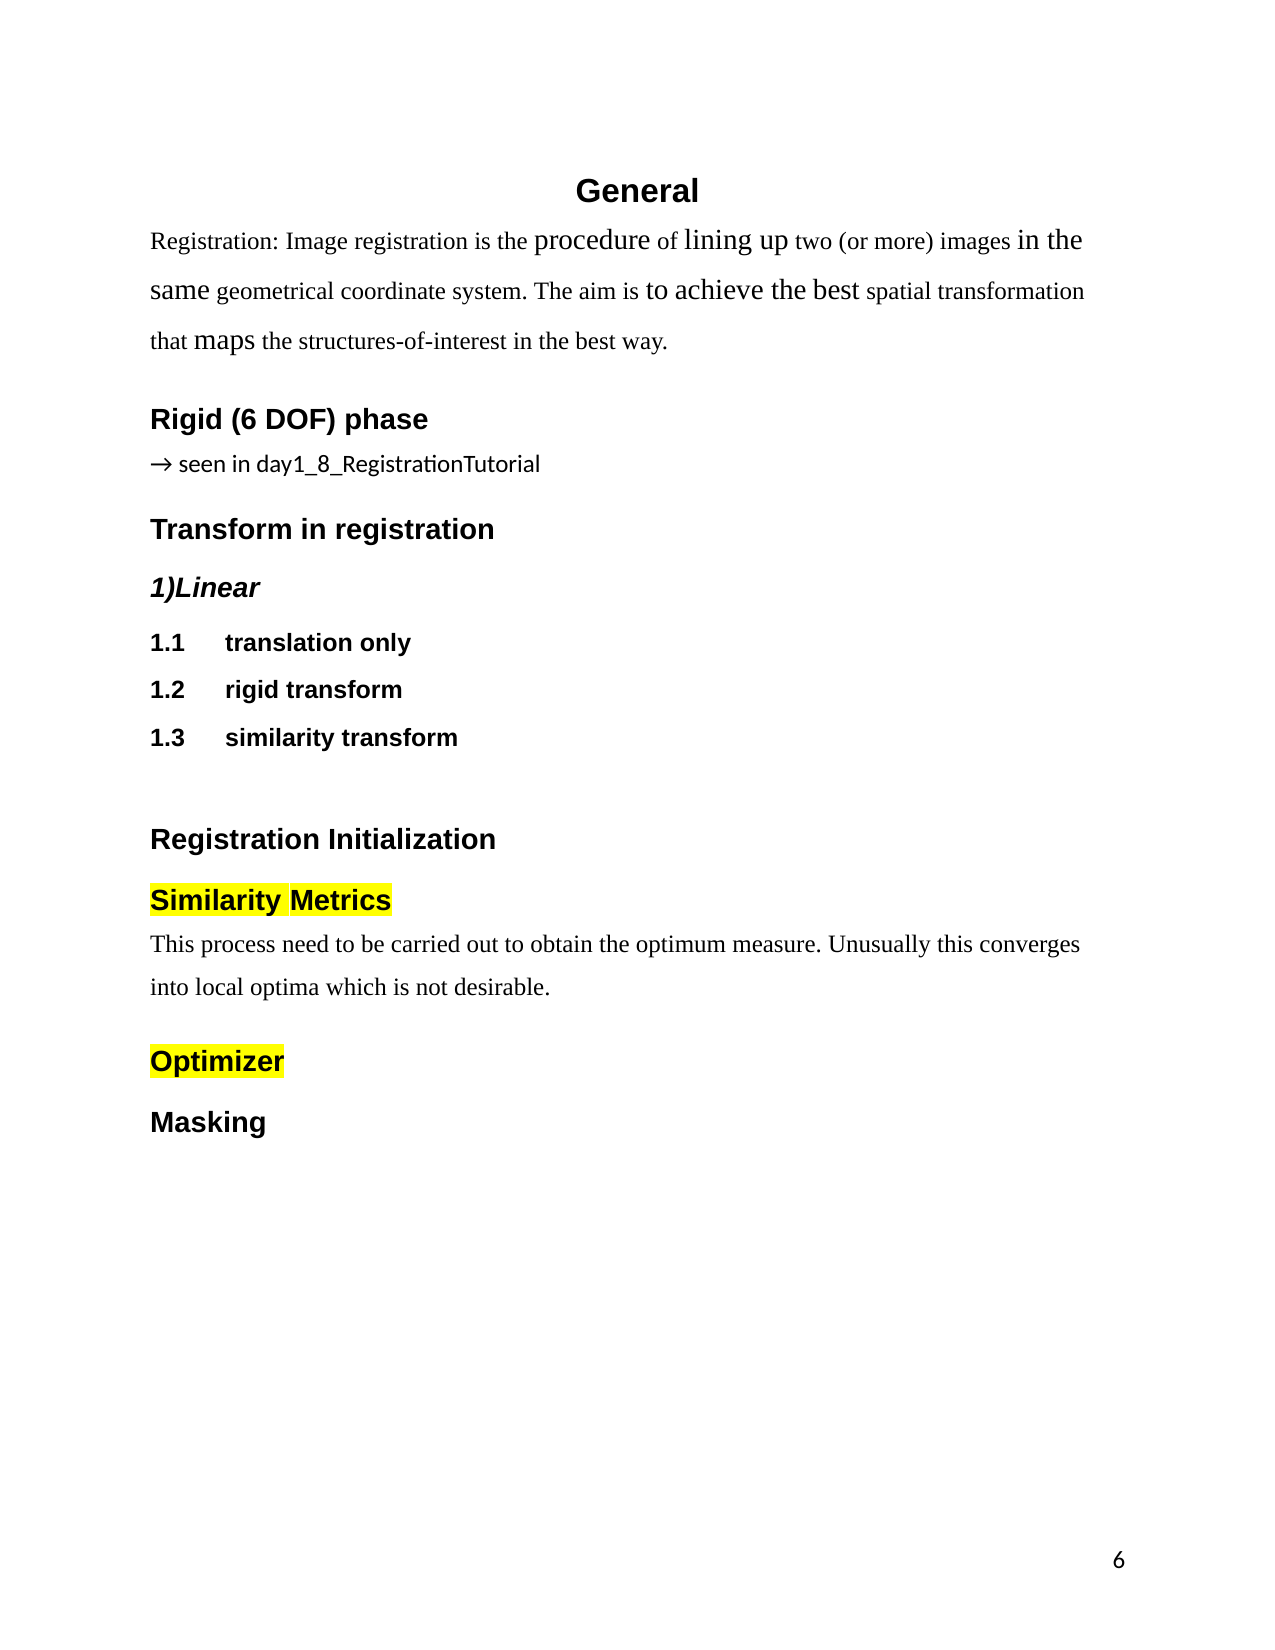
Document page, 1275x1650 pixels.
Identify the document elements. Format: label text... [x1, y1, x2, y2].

subtitle translation only [150, 628, 1125, 657]
subtitle Optimizer [150, 1044, 1125, 1078]
subtitle similarity transform [150, 723, 1125, 752]
subtitle rigid transform [150, 676, 1125, 704]
text Registration: Image registration is the procedure of lining up two (or more) images in the same geometrical coordinate system. The aim is to achieve the best spatial transformation that maps the structures-of-interest in the best way. [150, 222, 1125, 356]
subtitle Linear [150, 571, 1125, 603]
subtitle Similarity Metrics [150, 883, 1125, 916]
subtitle General [150, 171, 1125, 209]
subtitle Transform in registration [150, 512, 1125, 546]
subtitle Masking [150, 1105, 1125, 1138]
subtitle Rigid (6 DOF) phase [150, 402, 1125, 435]
subtitle Registration Initialization [150, 822, 1125, 856]
text → seen in day1_8_RegistrationTutorial [150, 448, 1125, 478]
text This process need to be carried out to obtain the optimum measure. Unusually this converges into local optima which is not desirable. [150, 929, 1125, 1001]
